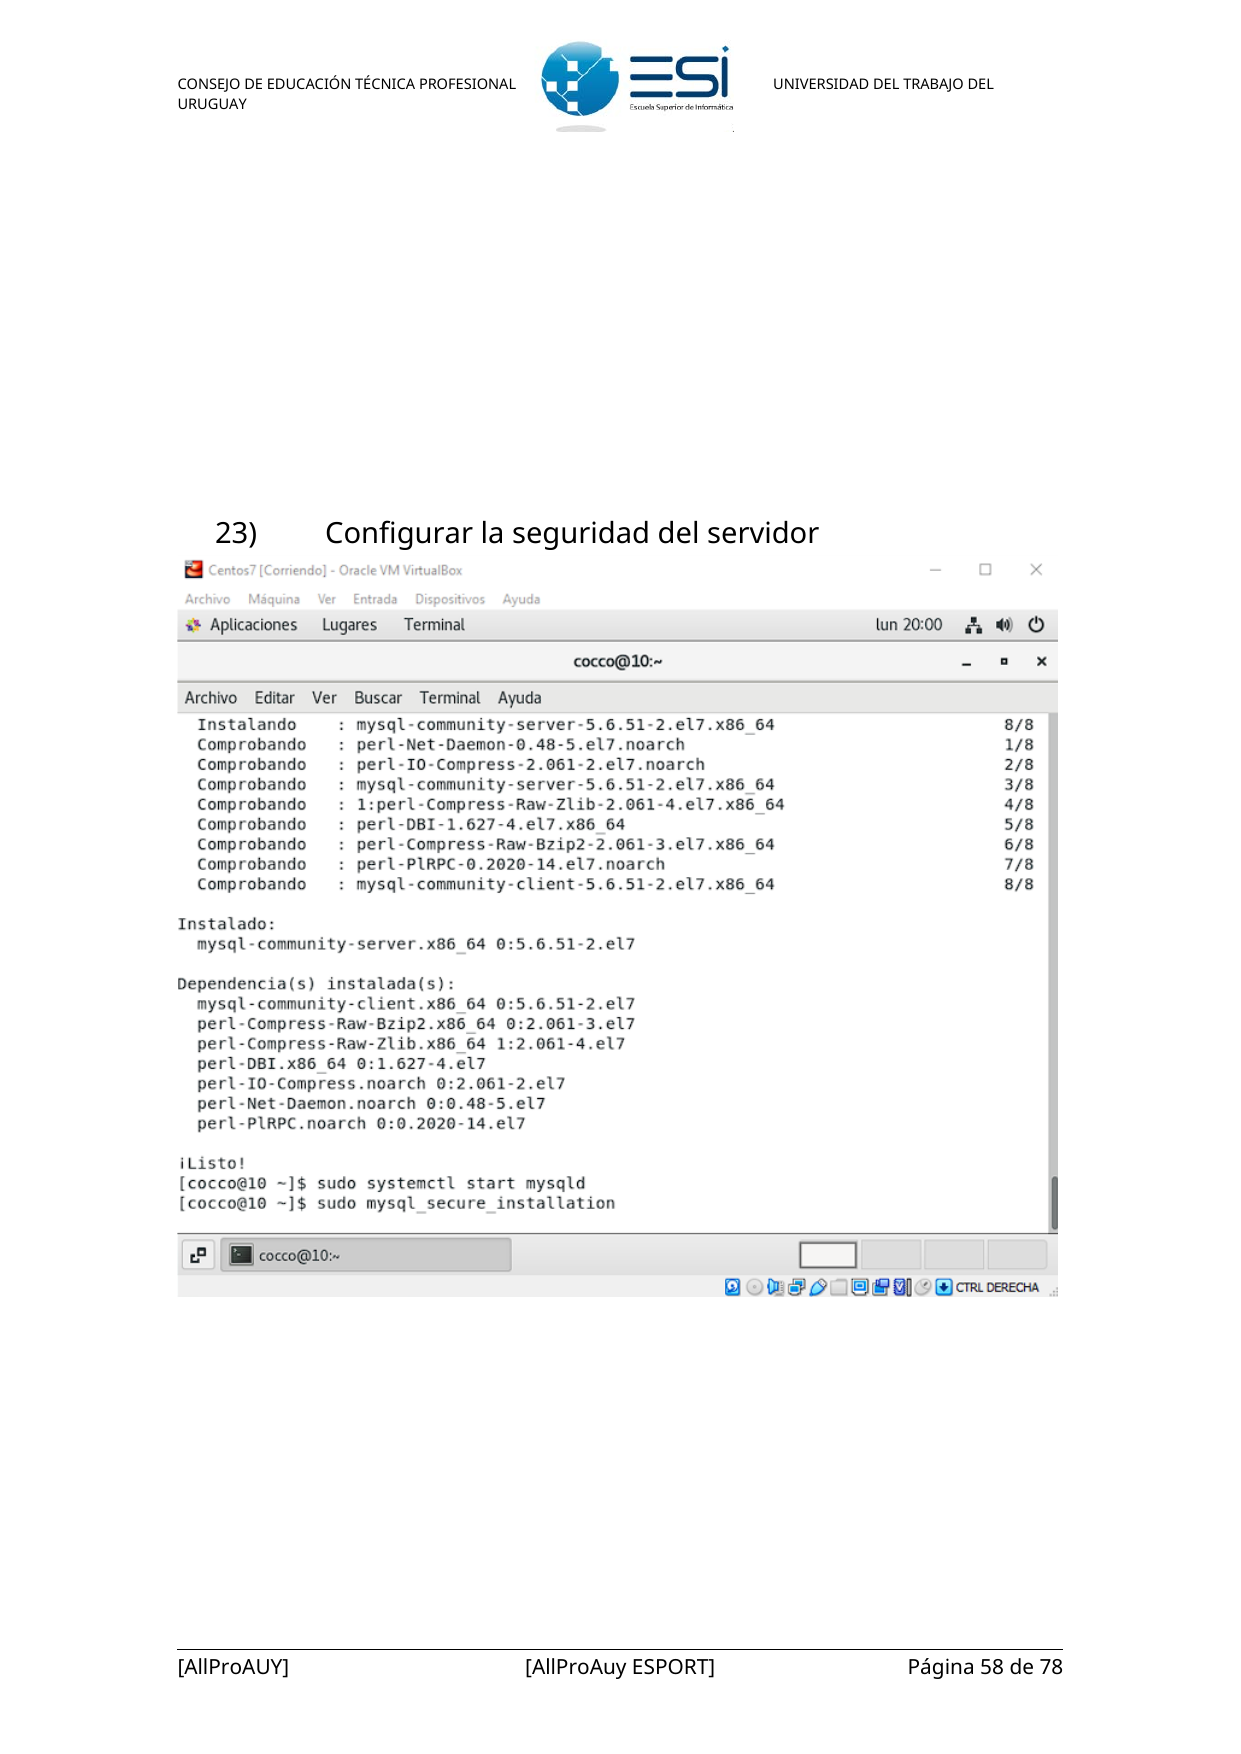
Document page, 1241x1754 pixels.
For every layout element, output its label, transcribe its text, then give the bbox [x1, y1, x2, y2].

list Configurar la seguridad del servidor [215, 512, 1063, 552]
picture [534, 39, 734, 132]
picture [177, 555, 1058, 1297]
